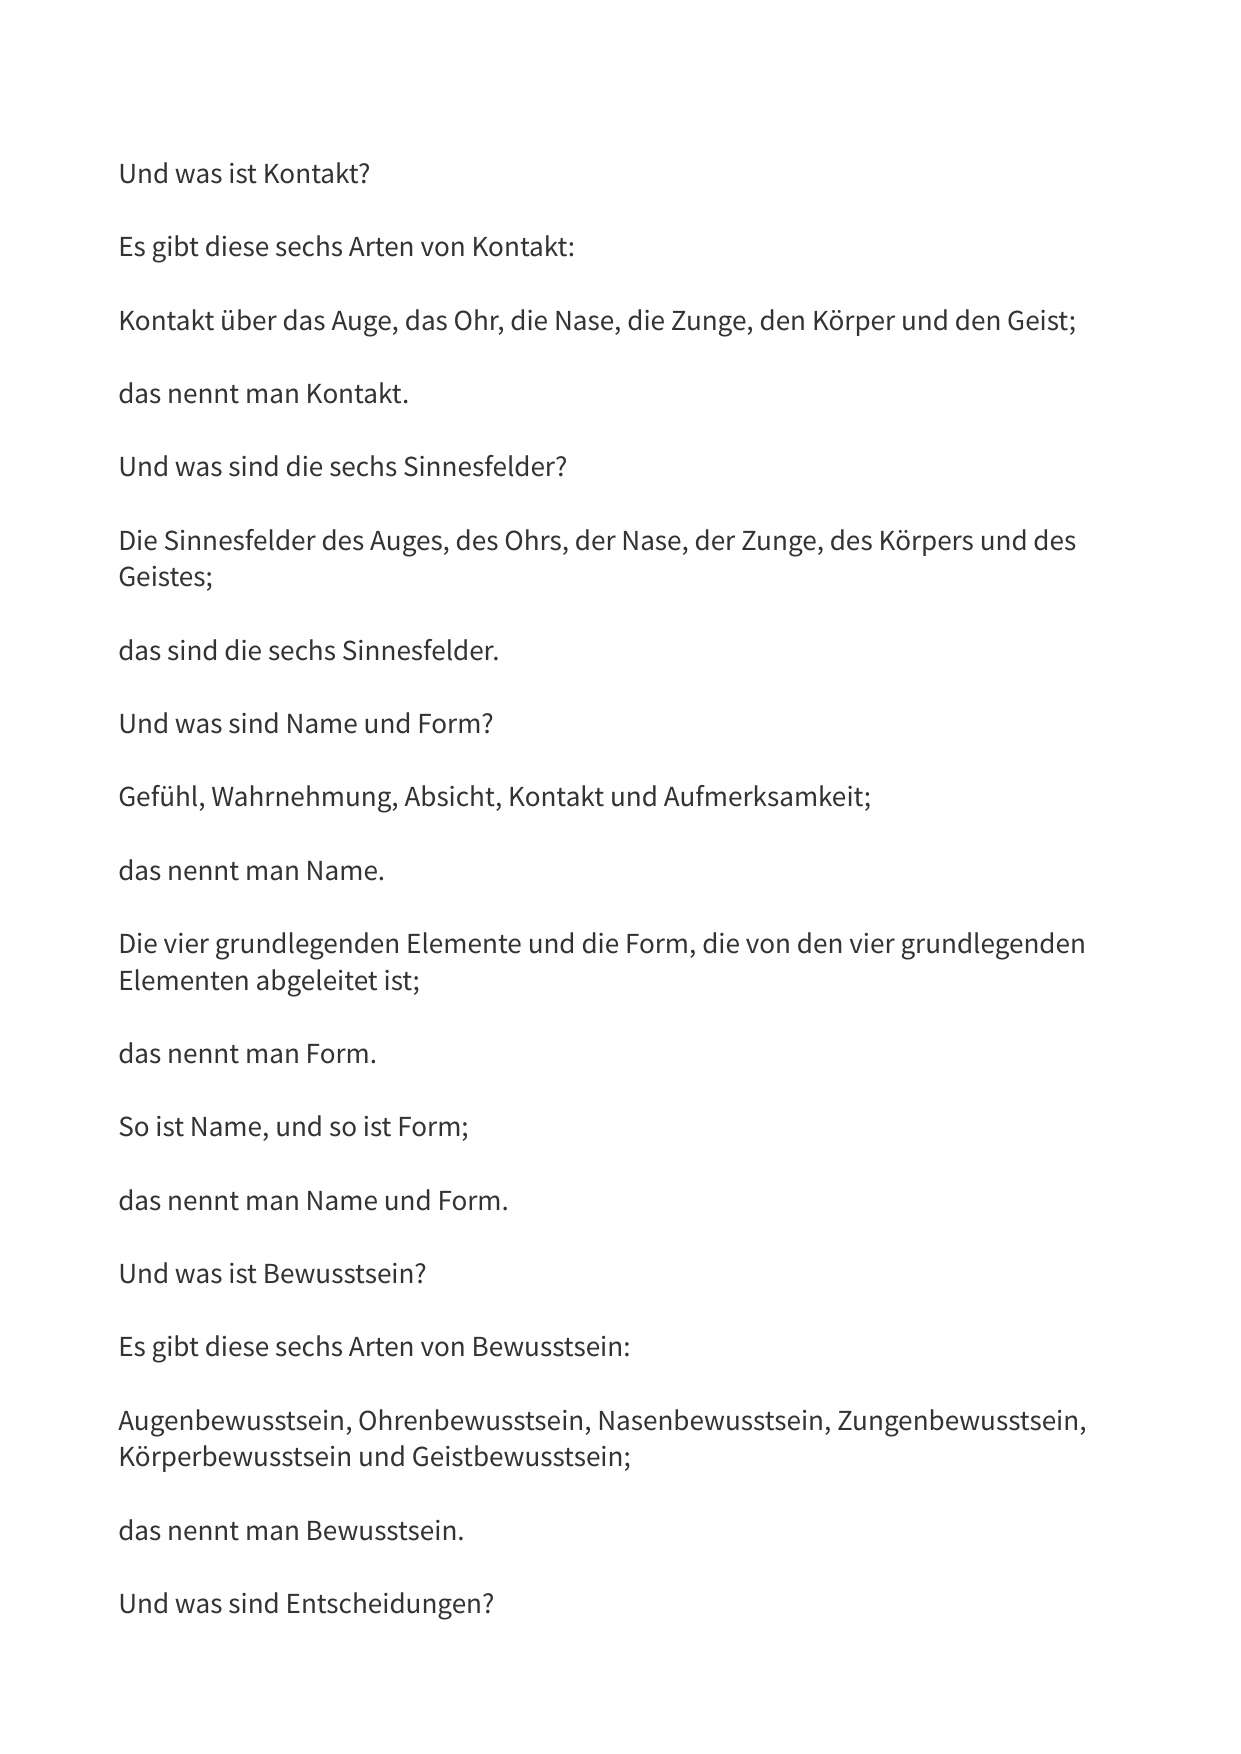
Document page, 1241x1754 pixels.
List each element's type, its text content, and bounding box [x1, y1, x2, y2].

text Kontakt über das Auge, das Ohr, die Nase, die Zunge, den Körper und den Geist; [118, 301, 1122, 338]
text Gefühl, Wahrnehmung, Absicht, Kontakt und Aufmerksamkeit; [118, 778, 1122, 815]
text Die vier grundlegenden Elemente und die Form, die von den vier grundlegenden Elementen abgeleitet ist; [118, 925, 1122, 998]
text Augenbewusstsein, Ohrenbewusstsein, Nasenbewusstsein, Zungenbewusstsein, Körperbewusstsein und Geistbewusstsein; [118, 1401, 1122, 1475]
text das nennt man Name. [118, 851, 1122, 888]
text Und was sind Entscheidungen? [118, 1585, 1122, 1621]
text So ist Name, und so ist Form; [118, 1108, 1122, 1145]
text Und was ist Bewusstsein? [118, 1255, 1122, 1291]
text Es gibt diese sechs Arten von Bewusstsein: [118, 1328, 1122, 1365]
text das sind die sechs Sinnesfelder. [118, 631, 1122, 668]
text das nennt man Form. [118, 1035, 1122, 1071]
text das nennt man Name und Form. [118, 1181, 1122, 1218]
text Und was sind die sechs Sinnesfelder? [118, 448, 1122, 485]
text Und was sind Name und Form? [118, 705, 1122, 741]
text das nennt man Bewusstsein. [118, 1511, 1122, 1548]
text Die Sinnesfelder des Auges, des Ohrs, der Nase, der Zunge, des Körpers und des Geistes; [118, 521, 1122, 595]
text das nennt man Kontakt. [118, 375, 1122, 411]
text Es gibt diese sechs Arten von Kontakt: [118, 228, 1122, 265]
text Und was ist Kontakt? [118, 155, 1122, 191]
